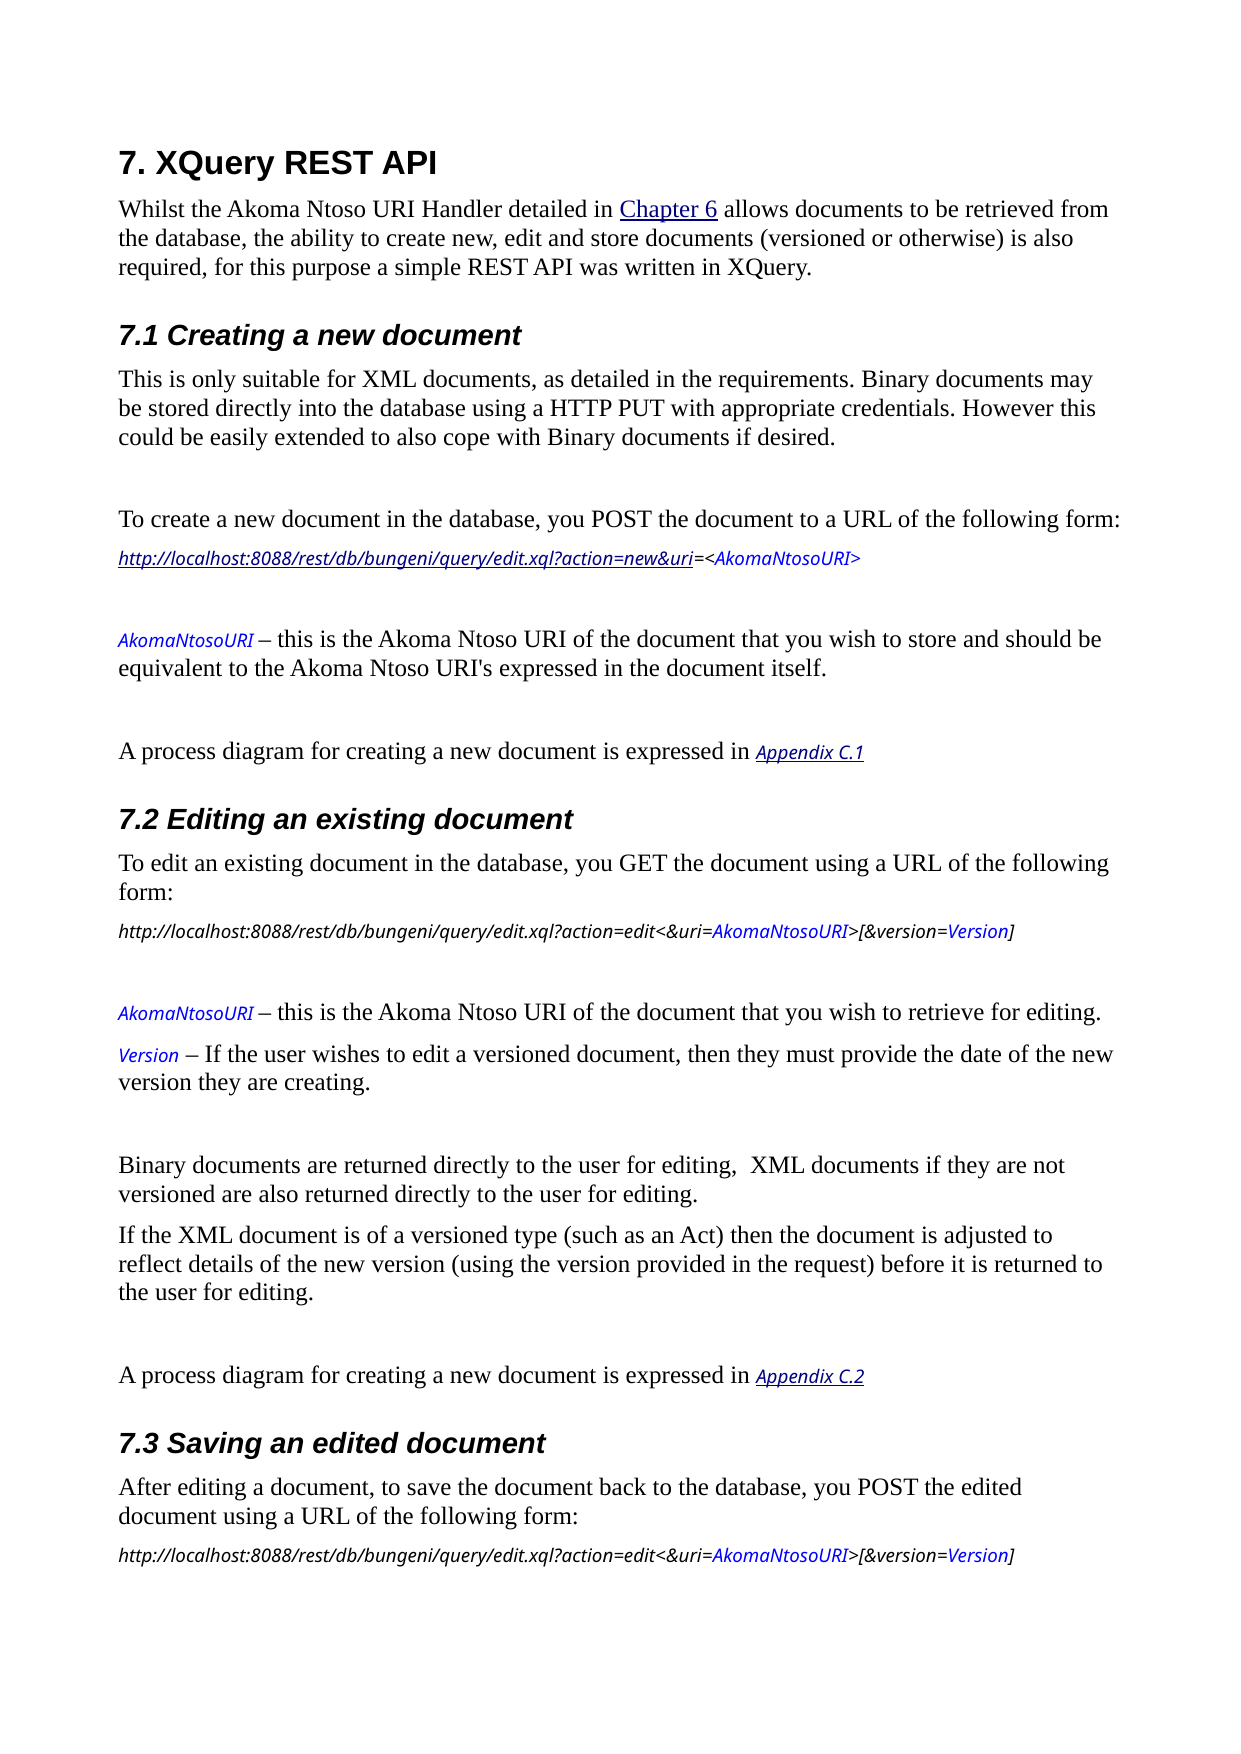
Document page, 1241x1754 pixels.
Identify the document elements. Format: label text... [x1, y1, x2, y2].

text http://localhost:8088/rest/db/bungeni/query/edit.xql?action=edit<&uri=AkomaNtosoURI>[&version=Version] [118, 918, 1122, 944]
text To edit an existing document in the database, you GET the document using a URL of the following form: [118, 848, 1122, 906]
text This is only suitable for XML documents, as detailed in the requirements. Binary documents may be stored directly into the database using a HTTP PUT with appropriate credentials. However this could be easily extended to also cope with Binary documents if desired. [118, 364, 1122, 450]
text Binary documents are returned directly to the user for editing, XML documents if they are not versioned are also returned directly to the user for editing. [118, 1150, 1122, 1207]
text http://localhost:8088/rest/db/bungeni/query/edit.xql?action=edit<&uri=AkomaNtosoURI>[&version=Version] [118, 1542, 1122, 1568]
text If the XML document is of a versioned type (such as an Act) then the document is adjusted to reflect details of the new version (using the version provided in the request) before it is returned to the user for editing. [118, 1220, 1122, 1306]
text http://localhost:8088/rest/db/bungeni/query/edit.xql?action=new&uri=<AkomaNtosoURI> [118, 545, 1122, 571]
text Version – If the user wishes to edit a versioned document, then they must provide the date of the new version they are creating. [118, 1039, 1122, 1096]
text AkomaNtosoURI – this is the Akoma Ntoso URI of the document that you wish to retrieve for editing. [118, 997, 1122, 1026]
subtitle 7.3 Saving an edited document [118, 1426, 1122, 1460]
text To create a new document in the database, you POST the document to a URL of the following form: [118, 504, 1122, 533]
text After editing a document, to save the document back to the database, you POST the edited document using a URL of the following form: [118, 1472, 1122, 1530]
subtitle 7.2 Editing an existing document [118, 802, 1122, 836]
subtitle 7. XQuery REST API [118, 143, 1122, 182]
subtitle 7.1 Creating a new document [118, 318, 1122, 352]
text Whilst the Akoma Ntoso URI Handler detailed in Chapter 6 allows documents to be retrieved from the database, the ability to create new, edit and store documents (versioned or otherwise) is also required, for this purpose a simple REST API was written in XQuery. [118, 194, 1122, 281]
text A process diagram for creating a new document is expressed in Appendix C.2 [118, 1360, 1122, 1389]
text AkomaNtosoURI – this is the Akoma Ntoso URI of the document that you wish to store and should be equivalent to the Akoma Ntoso URI's expressed in the document itself. [118, 624, 1122, 682]
text A process diagram for creating a new document is expressed in Appendix C.1 [118, 736, 1122, 764]
